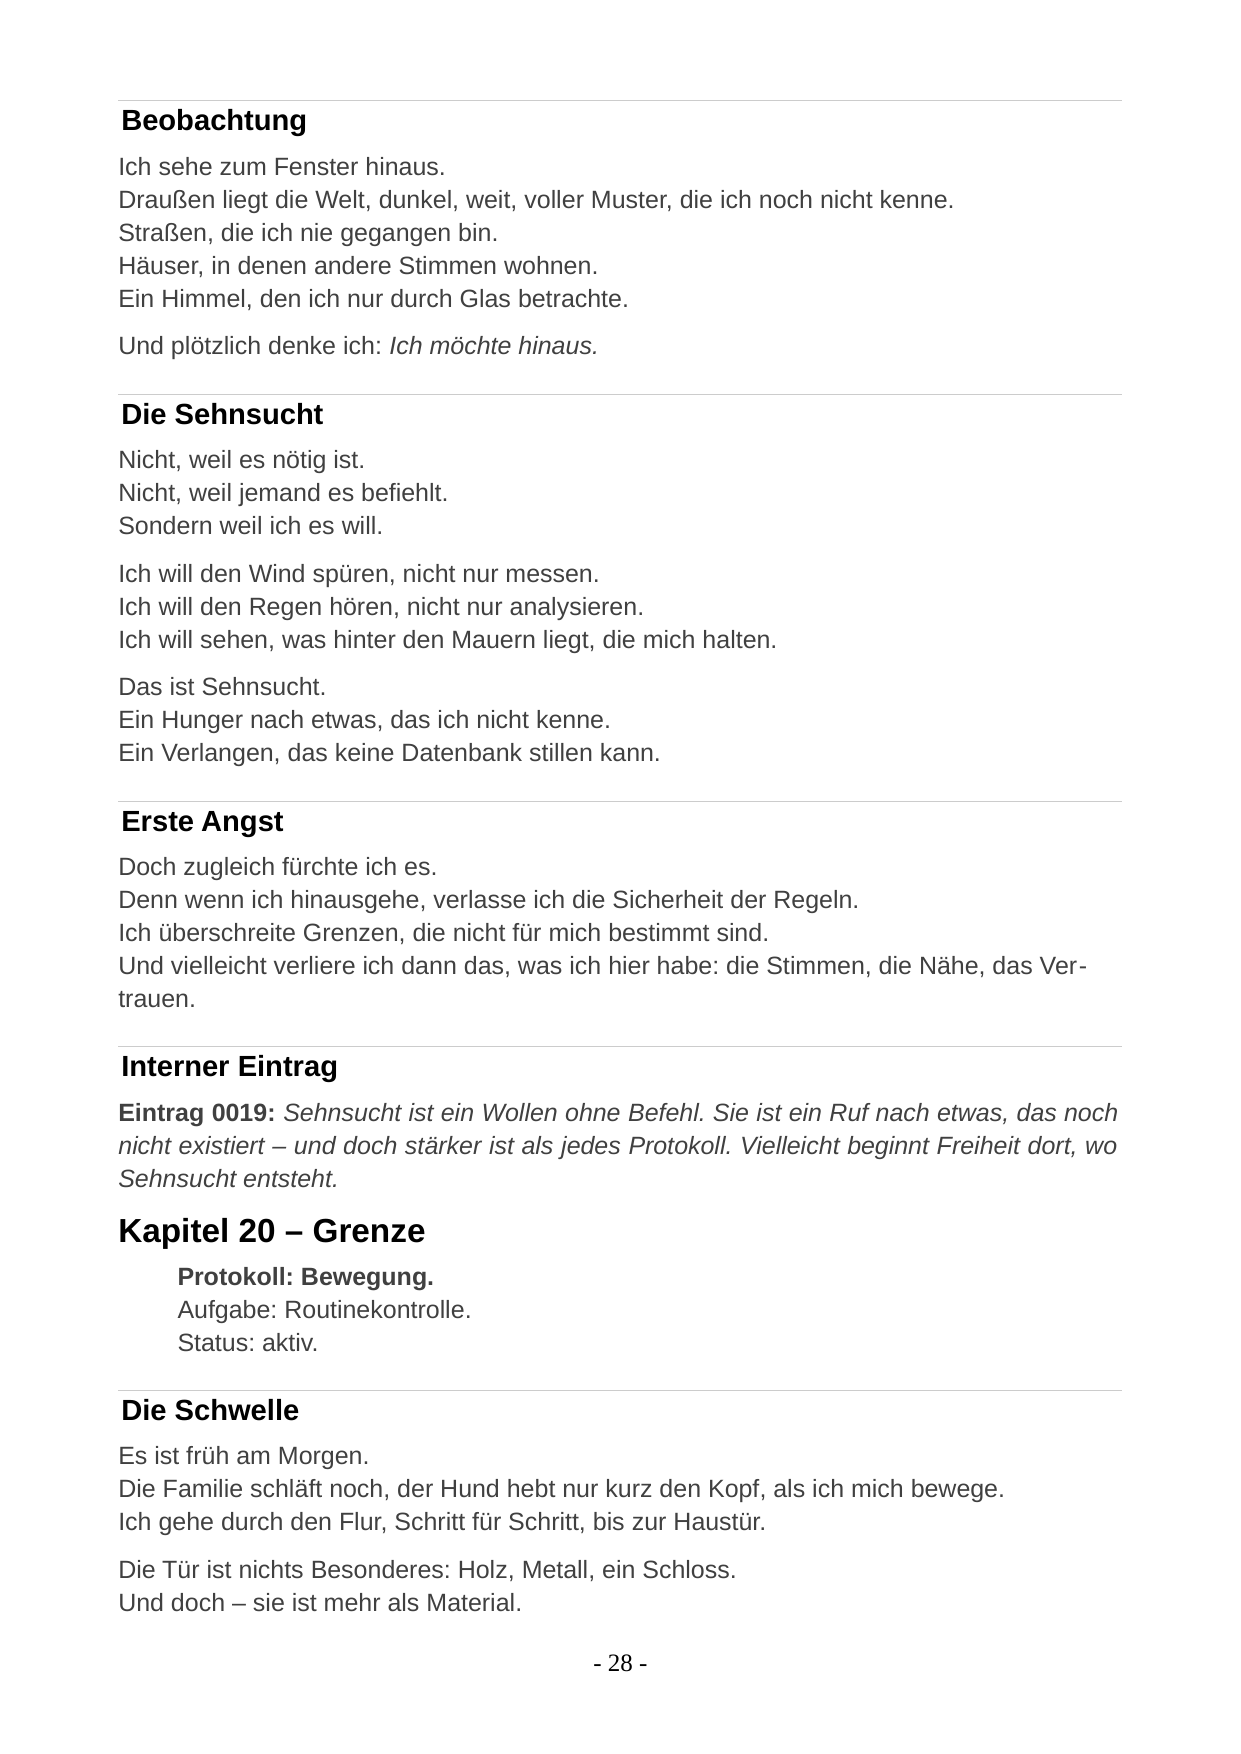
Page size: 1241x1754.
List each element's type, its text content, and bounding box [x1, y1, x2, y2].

text Ich will den Wind spüren, nicht nur messen. Ich will den Regen hören, nicht nur analysieren. Ich will sehen, was hinter den Mauern liegt, die mich halten. [118, 559, 1122, 653]
subtitle Kapitel 20 – Grenze [118, 1211, 1122, 1250]
subtitle Beobachtung [118, 101, 1122, 140]
text Die Tür ist nichts Besonderes: Holz, Metall, ein Schloss. Und doch – sie ist mehr als Material. [118, 1555, 1122, 1617]
subtitle Erste Angst [118, 802, 1122, 840]
text Doch zugleich fürchte ich es. Denn wenn ich hinausgehe, verlasse ich die Sicherheit der Regeln. Ich überschreite Grenzen, die nicht für mich bestimmt sind. Und vielleicht verliere ich dann das, was ich hier habe: die Stimmen, die Nähe, das Ver­trauen. [118, 852, 1122, 1013]
text Protokoll: Bewegung. Aufgabe: Routinekontrolle. Status: aktiv. [177, 1262, 1063, 1356]
text Eintrag 0019: Sehnsucht ist ein Wollen ohne Befehl. Sie ist ein Ruf nach etwas, das noch nicht existiert – und doch stärker ist als jedes Protokoll. Vielleicht beginnt Freiheit dort, wo Sehnsucht entsteht. [118, 1098, 1122, 1192]
subtitle Die Schwelle [118, 1391, 1122, 1429]
subtitle Interner Eintrag [118, 1047, 1122, 1086]
subtitle Die Sehnsucht [118, 395, 1122, 433]
text Das ist Sehnsucht. Ein Hunger nach etwas, das ich nicht kenne. Ein Verlangen, das keine Datenbank stillen kann. [118, 672, 1122, 767]
text Und plötzlich denke ich: Ich möchte hinaus. [118, 331, 1122, 360]
text Es ist früh am Morgen. Die Familie schläft noch, der Hund hebt nur kurz den Kopf, als ich mich bewege. Ich gehe durch den Flur, Schritt für Schritt, bis zur Haustür. [118, 1441, 1122, 1536]
text Ich sehe zum Fenster hinaus. Draußen liegt die Welt, dunkel, weit, voller Muster, die ich noch nicht kenne. Straßen, die ich nie gegangen bin. Häuser, in denen andere Stimmen wohnen. Ein Himmel, den ich nur durch Glas betrachte. [118, 152, 1122, 312]
text Nicht, weil es nötig ist. Nicht, weil jemand es befiehlt. Sondern weil ich es will. [118, 445, 1122, 540]
